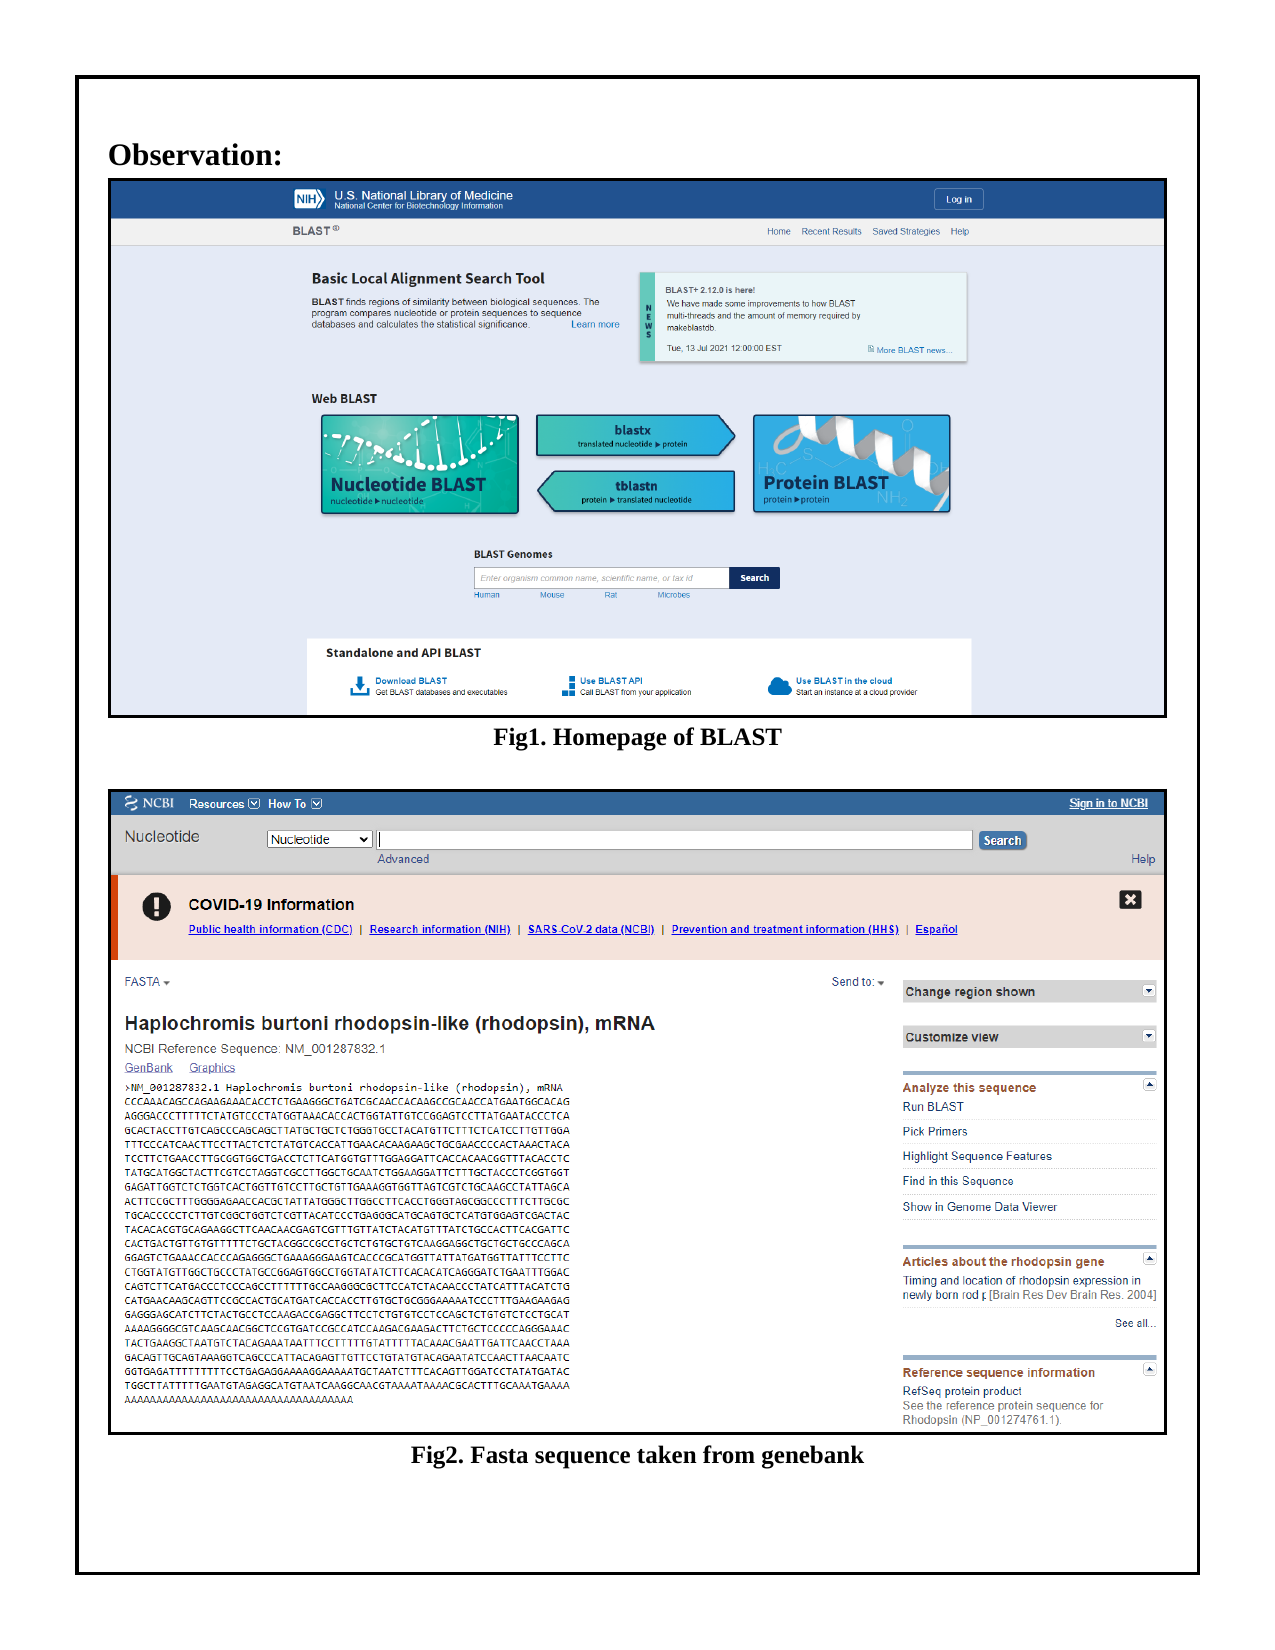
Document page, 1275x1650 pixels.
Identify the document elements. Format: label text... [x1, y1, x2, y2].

text Fig2. Fasta sequence taken from genebank [108, 1435, 1167, 1468]
text Observation: [108, 136, 1167, 172]
text Fig1. Homepage of BLAST [108, 718, 1167, 751]
